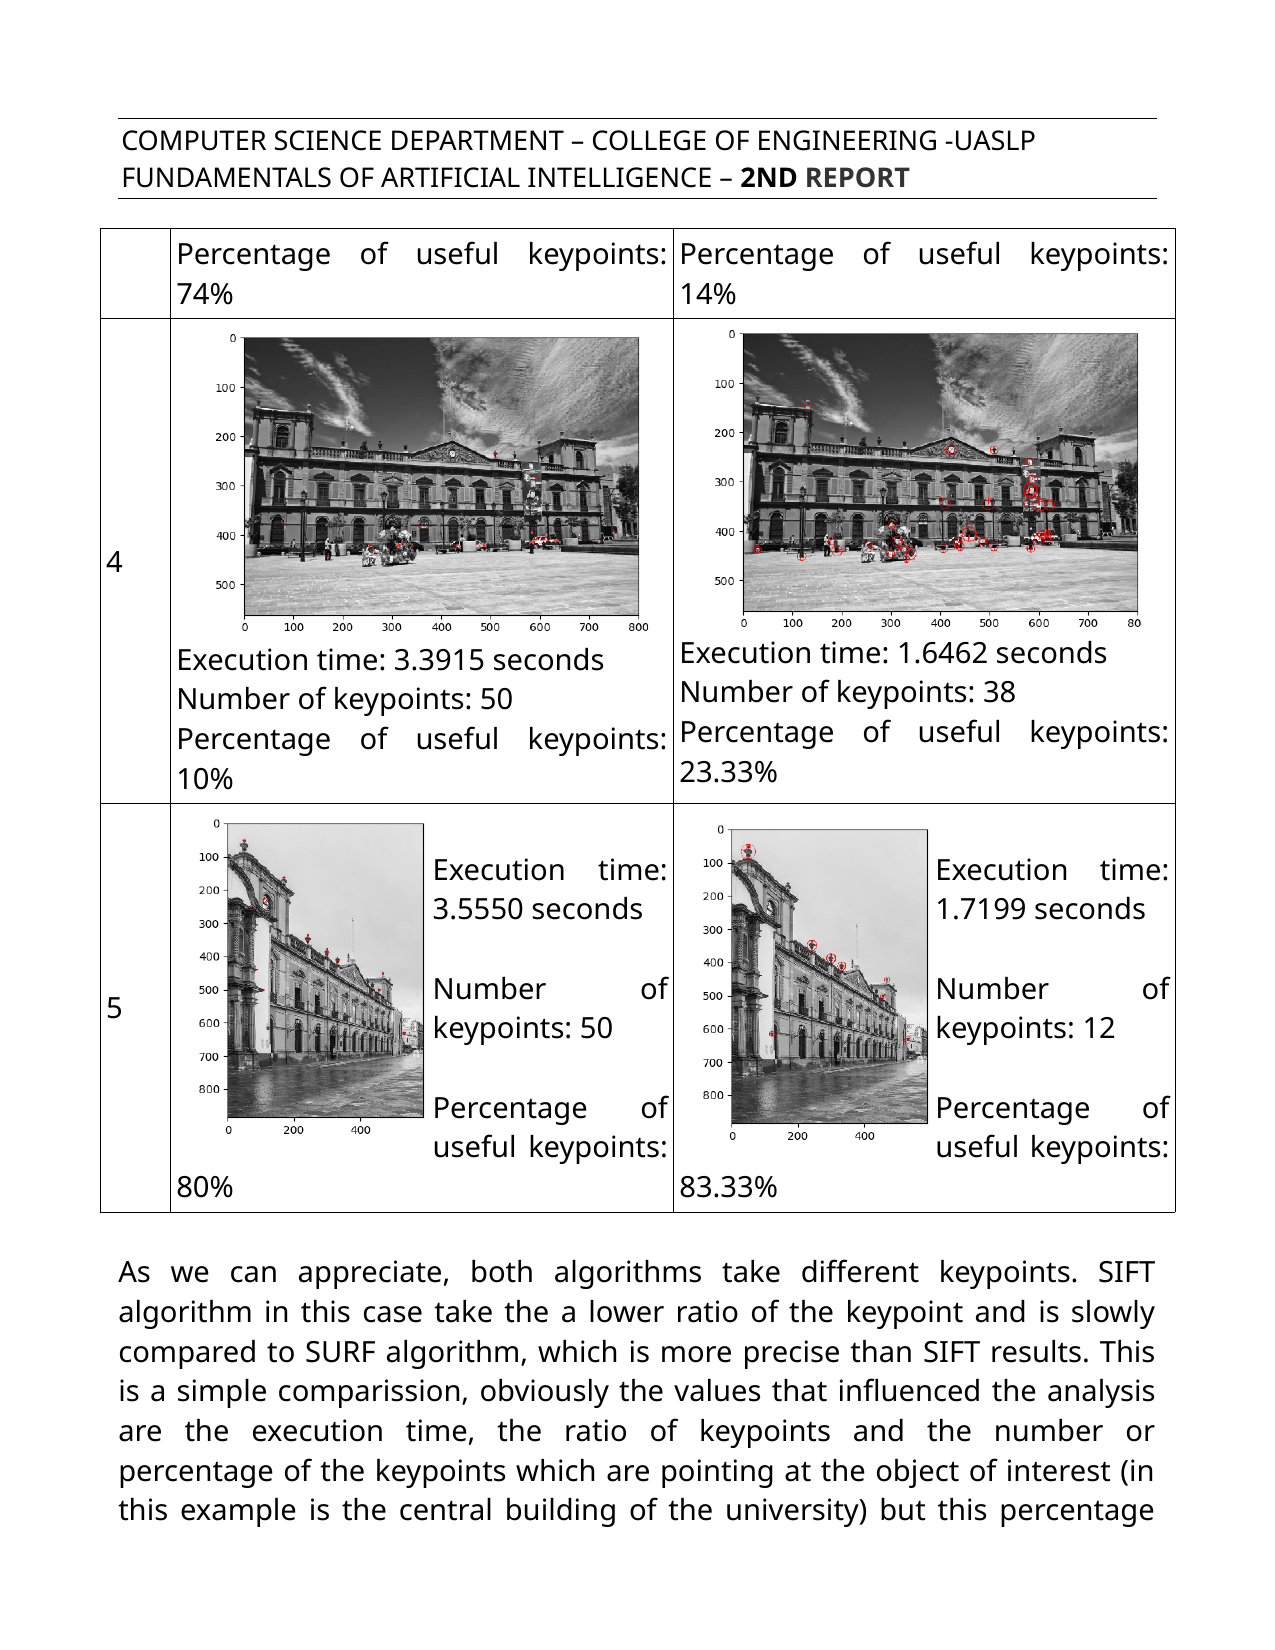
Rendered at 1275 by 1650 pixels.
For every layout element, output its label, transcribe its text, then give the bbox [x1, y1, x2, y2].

text As we can appreciate, both algorithms take different keypoints. SIFT algorithm in this case take the a lower ratio of the keypoint and is slowly compared to SURF algorithm, which is more precise than SIFT results. This is a simple comparission, obviously the values that influenced the analysis are the execution time, the ratio of keypoints and the number or percentage of the keypoints which are pointing at the object of interest (in this example is the central building of the university) but this percentage [118, 1252, 1157, 1529]
table_cell Percentage of useful keypoints: 74% [171, 229, 673, 318]
table_cell [101, 229, 170, 318]
table_cell Percentage of useful keypoints: 14% [674, 229, 1175, 318]
table_cell 4 [101, 319, 170, 803]
table_cell Execution time: 3.5550 seconds Number of keypoints: 50 Percentage of useful keypoints: 80% [171, 804, 673, 1212]
picture [212, 329, 649, 639]
picture [693, 820, 935, 1143]
table_cell 5 [101, 804, 170, 1212]
table_cell Execution time: 1.6462 seconds Number of keypoints: 38 Percentage of useful keypoints: 23.33% [674, 319, 1175, 803]
table_cell Execution time: 3.3915 seconds Number of keypoints: 50 Percentage of useful keypoints: 10% [171, 319, 673, 803]
table_cell Execution time: 1.7199 seconds Number of keypoints: 12 Percentage of useful keypoints: 83.33% [674, 804, 1175, 1212]
picture [190, 815, 433, 1141]
picture [707, 324, 1142, 633]
